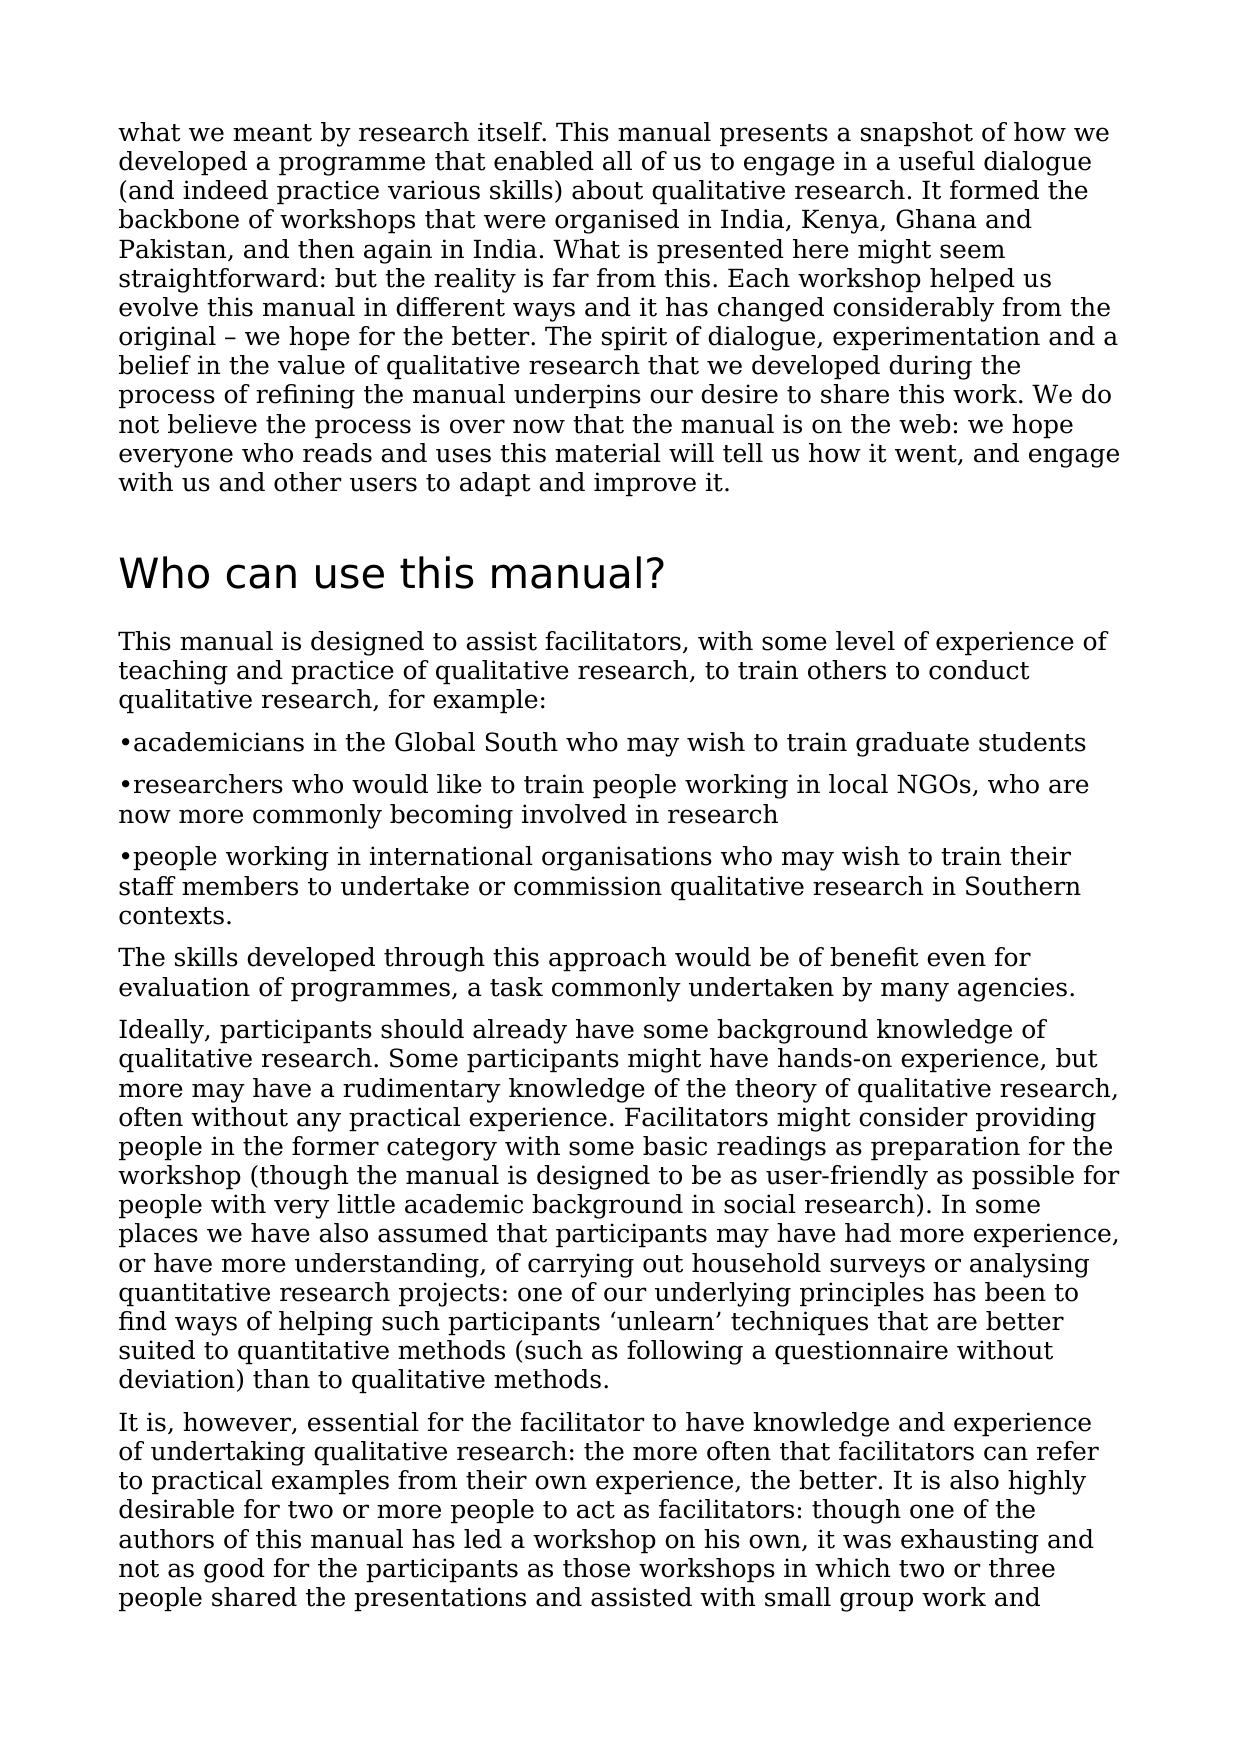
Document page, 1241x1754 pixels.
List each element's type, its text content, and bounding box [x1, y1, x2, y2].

text what we meant by research itself. This manual presents a snapshot of how we developed a programme that enabled all of us to engage in a useful dialogue (and indeed practice various skills) about qualitative research. It formed the backbone of workshops that were organised in India, Kenya, Ghana and Pakistan, and then again in India. What is presented here might seem straightforward: but the reality is far from this. Each workshop helped us evolve this manual in different ways and it has changed considerably from the original – we hope for the better. The spirit of dialogue, experimentation and a belief in the value of qualitative research that we developed during the process of refining the manual underpins our desire to share this work. We do not believe the process is over now that the manual is on the web: we hope everyone who reads and uses this material will tell us how it went, and engage with us and other users to adapt and improve it. [118, 118, 1122, 497]
text This manual is designed to assist facilitators, with some level of experience of teaching and practice of qualitative research, to train others to conduct qualitative research, for example: [118, 627, 1122, 714]
list academicians in the Global South who may wish to train graduate students [118, 728, 1122, 757]
text The skills developed through this approach would be of benefit even for evaluation of programmes, a task commonly undertaken by many agencies. [118, 943, 1122, 1002]
text It is, however, essential for the facilitator to have knowledge and experience of undertaking qualitative research: the more often that facilitators can refer to practical examples from their own experience, the better. It is also highly desirable for two or more people to act as facilitators: though one of the authors of this manual has led a workshop on his own, it was exhausting and not as good for the participants as those workshops in which two or three people shared the presentations and assisted with small group work and [118, 1408, 1122, 1612]
text Ideally, participants should already have some background knowledge of qualitative research. Some participants might have hands-on experience, but more may have a rudimentary knowledge of the theory of qualitative research, often without any practical experience. Facilitators might consider providing people in the former category with some basic readings as preparation for the workshop (though the manual is designed to be as user-friendly as possible for people with very little academic background in social research). In some places we have also assumed that participants may have had more experience, or have more understanding, of carrying out household surveys or analysing quantitative research projects: one of our underlying principles has been to find ways of helping such participants ‘unlearn’ techniques that are better suited to quantitative methods (such as following a questionnaire without deviation) than to qualitative methods. [118, 1015, 1122, 1394]
list researchers who would like to train people working in local NGOs, who are now more commonly becoming involved in research [118, 771, 1122, 829]
subtitle Who can use this manual? [118, 550, 1122, 598]
list people working in international organisations who may wish to train their staff members to undertake or commission qualitative research in Southern contexts. [118, 842, 1122, 930]
